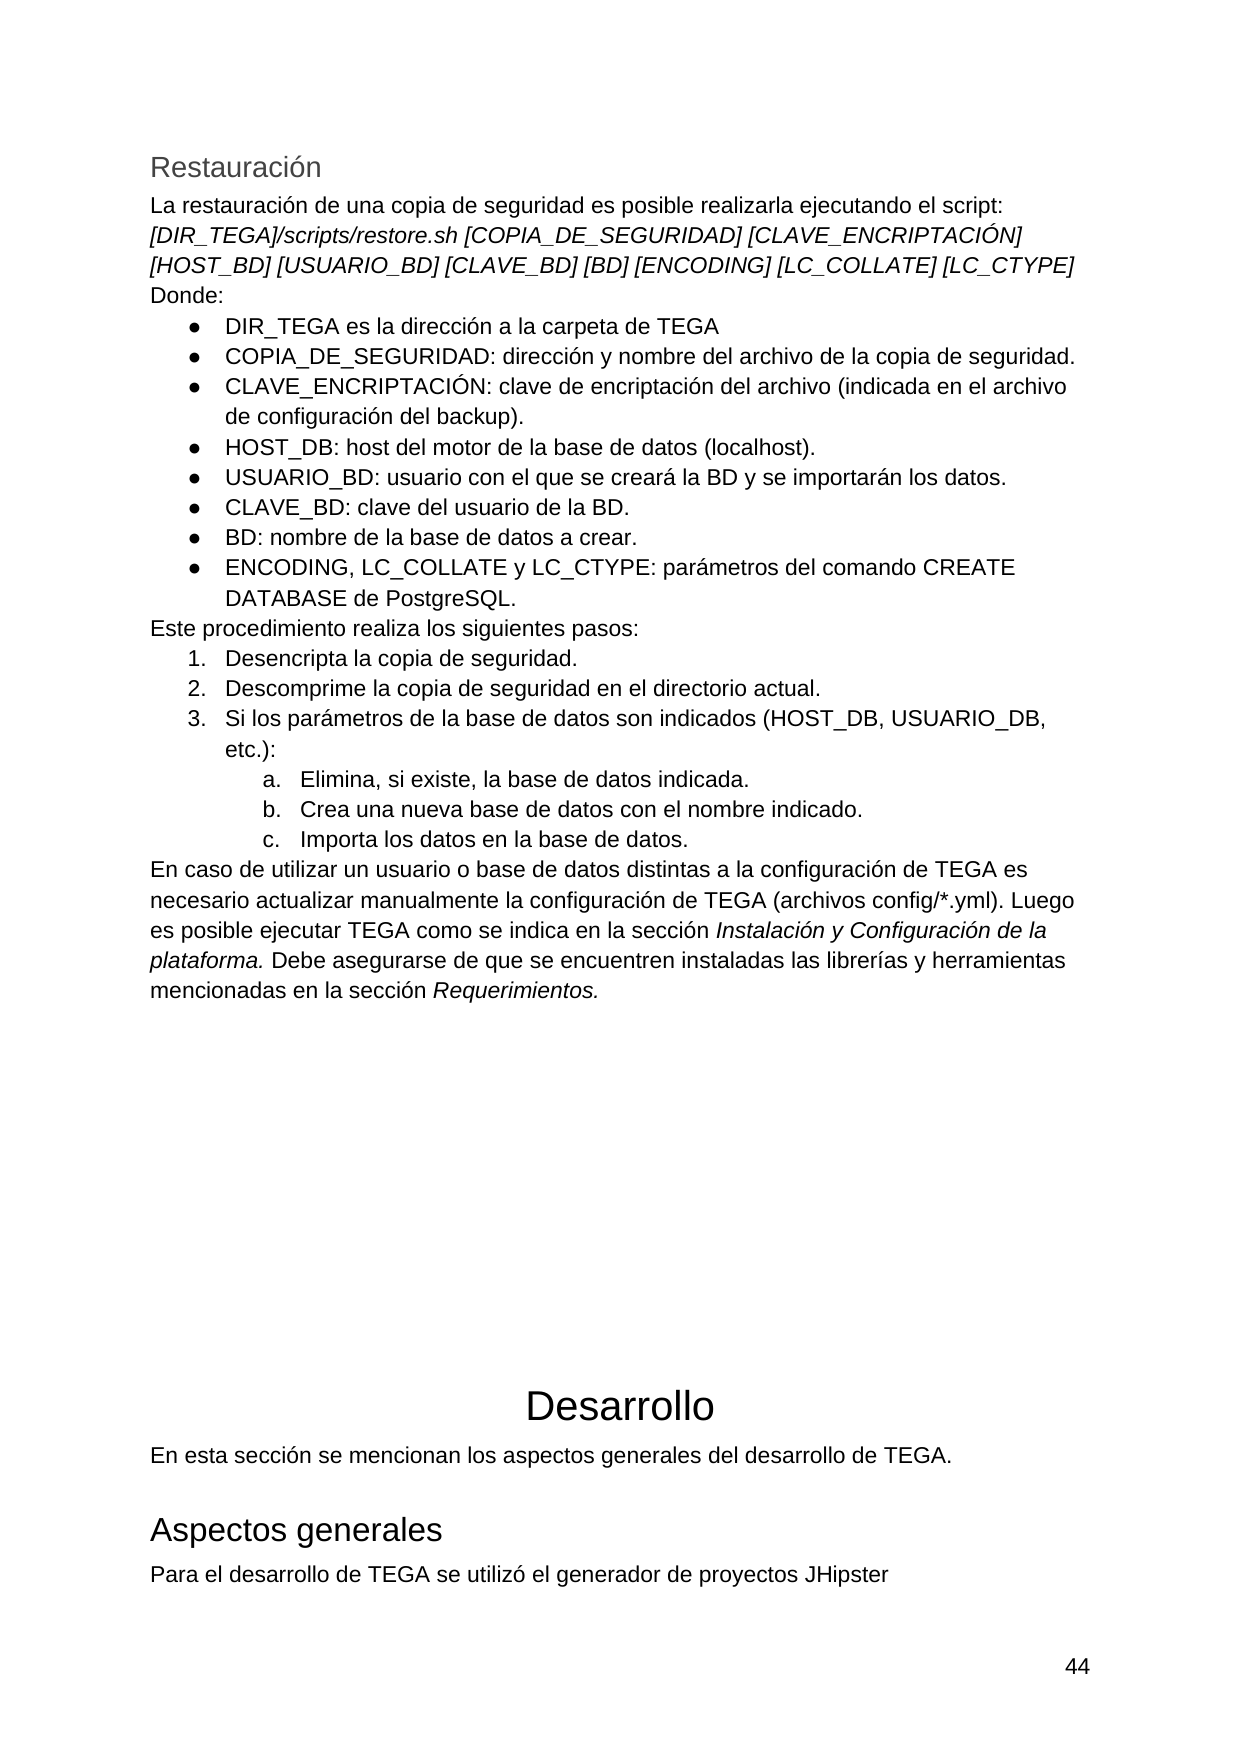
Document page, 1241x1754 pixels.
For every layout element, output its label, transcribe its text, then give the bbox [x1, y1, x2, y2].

list USUARIO_BD: usuario con el que se creará la BD y se importarán los datos. [187, 464, 1090, 490]
list Importa los datos en la base de datos. [262, 826, 1090, 853]
text Para el desarrollo de TEGA se utilizó el generador de proyectos JHipster [150, 1561, 1090, 1587]
text Este procedimiento realiza los siguientes pasos: [150, 615, 1090, 641]
list Elimina, si existe, la base de datos indicada. [262, 766, 1090, 792]
list DIR_TEGA es la dirección a la carpeta de TEGA [187, 313, 1090, 339]
text Donde: [150, 282, 1090, 309]
list BD: nombre de la base de datos a crear. [187, 524, 1090, 551]
subtitle Desarrollo [150, 1381, 1090, 1429]
text En caso de utilizar un usuario o base de datos distintas a la configuración de TEGA es necesario actualizar manualmente la configuración de TEGA (archivos config/*.yml). Luego es posible ejecutar TEGA como se indica en la sección Instalación y Configuración de la plataforma. Debe asegurarse de que se encuentren instaladas las librerías y herramientas mencionadas en la sección Requerimientos. [150, 856, 1090, 1004]
list Crea una nueva base de datos con el nombre indicado. [262, 796, 1090, 822]
list Desencripta la copia de seguridad. [187, 645, 1090, 671]
text La restauración de una copia de seguridad es posible realizarla ejecutando el script: [150, 192, 1090, 218]
list HOST_DB: host del motor de la base de datos (localhost). [187, 433, 1090, 460]
list ENCODING, LC_COLLATE y LC_CTYPE: parámetros del comando CREATE DATABASE de PostgreSQL. [187, 554, 1090, 611]
text En esta sección se mencionan los aspectos generales del desarrollo de TEGA. [150, 1442, 1090, 1468]
list Si los parámetros de la base de datos son indicados (HOST_DB, USUARIO_DB, etc.): [187, 705, 1090, 762]
text [DIR_TEGA]/scripts/restore.sh [COPIA_DE_SEGURIDAD] [CLAVE_ENCRIPTACIÓN] [HOST_BD] [USUARIO_BD] [CLAVE_BD] [BD] [ENCODING] [LC_COLLATE] [LC_CTYPE] [150, 222, 1090, 279]
list COPIA_DE_SEGURIDAD: dirección y nombre del archivo de la copia de seguridad. [187, 343, 1090, 369]
subtitle Restauración [150, 150, 1090, 183]
list CLAVE_ENCRIPTACIÓN: clave de encriptación del archivo (indicada en el archivo de configuración del backup). [187, 373, 1090, 430]
list CLAVE_BD: clave del usuario de la BD. [187, 494, 1090, 520]
subtitle Aspectos generales [150, 1509, 1090, 1548]
list Descomprime la copia de seguridad en el directorio actual. [187, 675, 1090, 702]
